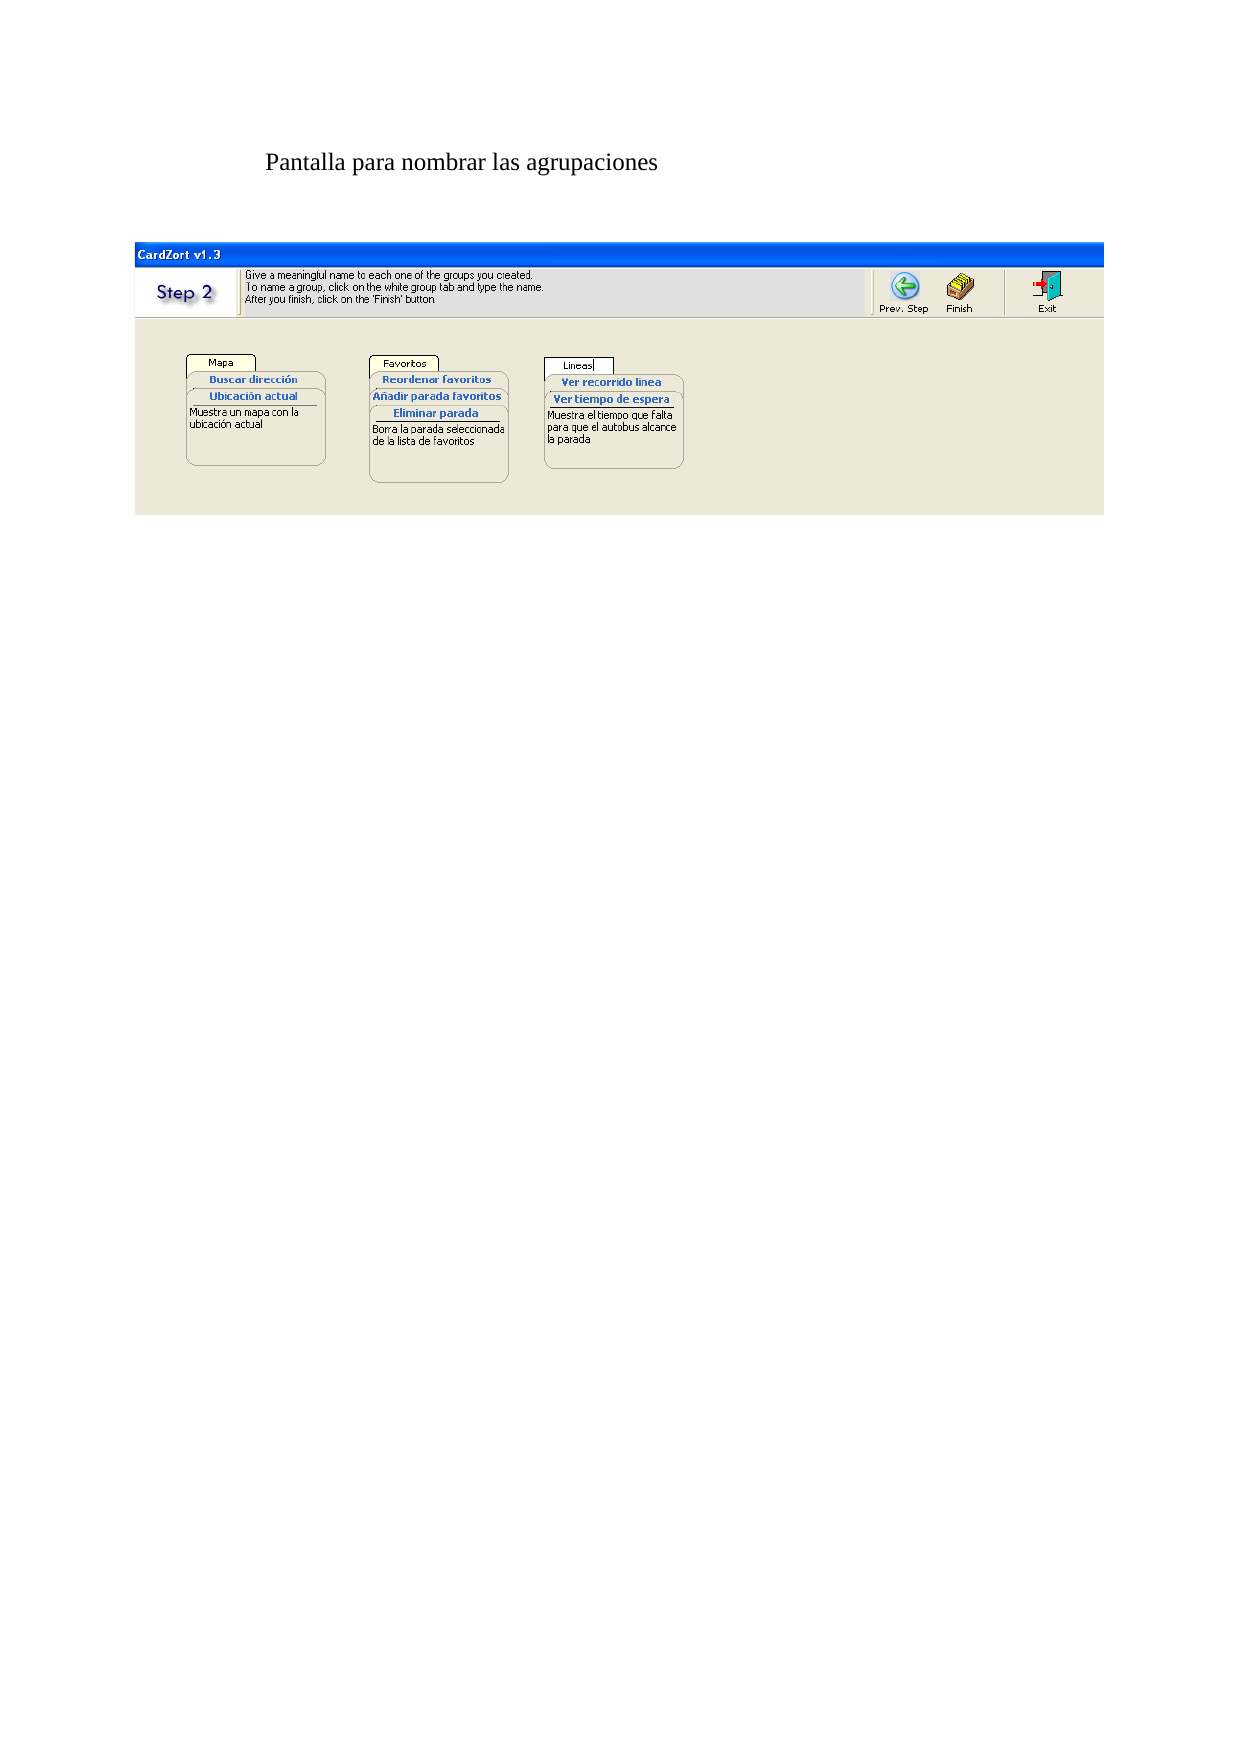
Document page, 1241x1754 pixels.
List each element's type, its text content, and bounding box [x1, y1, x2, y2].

text Pantalla para nombrar las agrupaciones [118, 147, 1122, 176]
picture [134, 242, 1104, 515]
